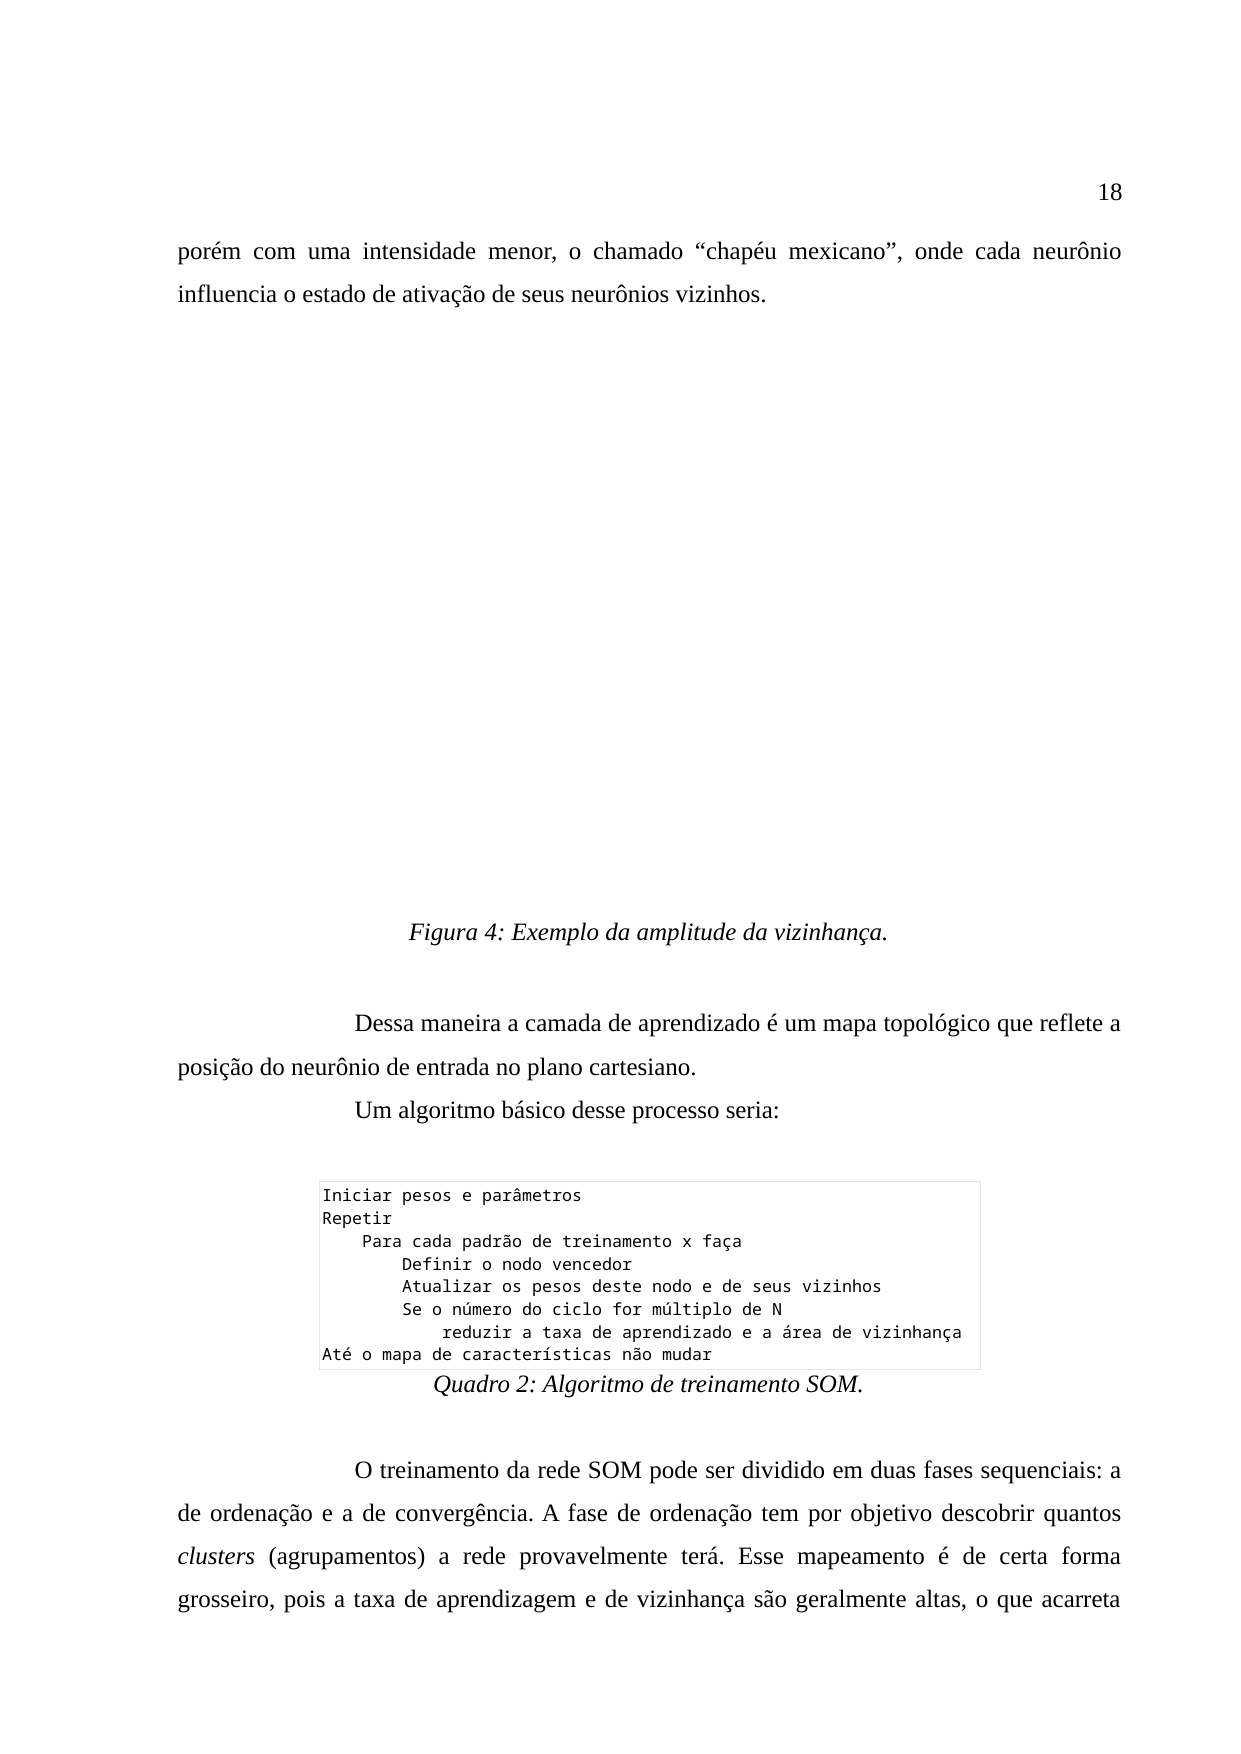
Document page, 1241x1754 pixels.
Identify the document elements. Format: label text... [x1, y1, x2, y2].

text Atualizar os pesos deste nodo e de seus vizinhos [322, 1275, 977, 1297]
text Até o mapa de características não mudar [322, 1343, 977, 1366]
text Dessa maneira a camada de aprendizado é um mapa topológico que reflete a posição do neurônio de entrada no plano cartesiano. [177, 1008, 1122, 1080]
text Quadro 2: Algoritmo de treinamento SOM. [177, 1369, 1122, 1397]
text Para cada padrão de treinamento x faça [322, 1229, 977, 1252]
text Repetir [322, 1207, 977, 1229]
text Figura 4: Exemplo da amplitude da vizinhança. [177, 917, 1122, 946]
text Um algoritmo básico desse processo seria: [177, 1095, 1122, 1123]
text O treinamento da rede SOM pode ser dividido em duas fases sequenciais: a de ordenação e a de convergência. A fase de ordenação tem por objetivo descobrir quantos clusters (agrupamentos) a rede provavelmente terá. Esse mapeamento é de certa forma grosseiro, pois a taxa de aprendizagem e de vizinhança são geralmente altas, o que acarreta [177, 1455, 1122, 1613]
text Iniciar pesos e parâmetros [322, 1184, 977, 1207]
text porém com uma intensidade menor, o chamado “chapéu mexicano”, onde cada neurônio influencia o estado de ativação de seus neurônios vizinhos. [177, 236, 1122, 308]
text Definir o nodo vencedor [322, 1252, 977, 1275]
text reduzir a taxa de aprendizado e a área de vizinhança [322, 1320, 977, 1343]
text Se o número do ciclo for múltiplo de N [322, 1297, 977, 1320]
